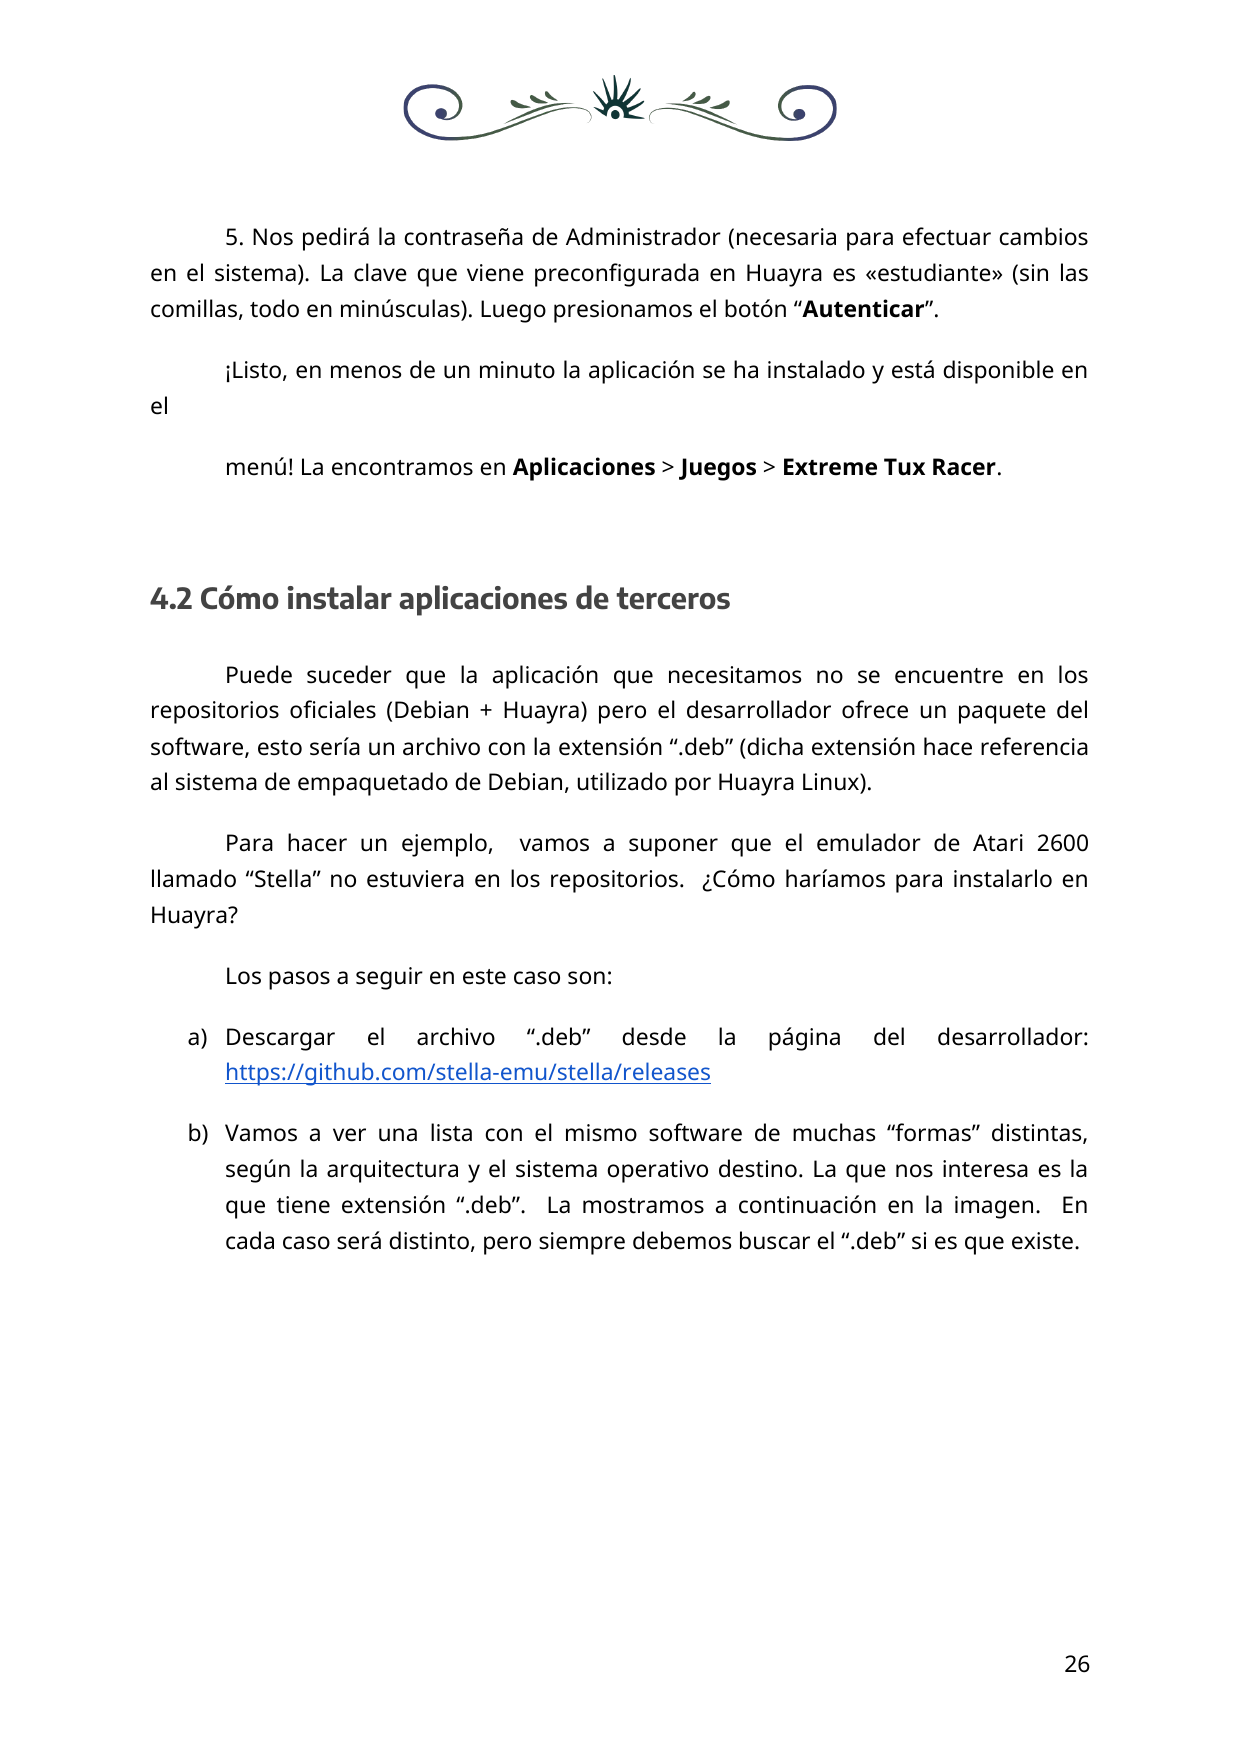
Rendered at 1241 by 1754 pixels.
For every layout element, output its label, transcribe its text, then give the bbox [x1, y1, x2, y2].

text Puede suceder que la aplicación que necesitamos no se encuentre en los repositorios oficiales (Debian + Huayra) pero el desarrollador ofrece un paquete del software, esto sería un archivo con la extensión “.deb” (dicha extensión hace referencia al sistema de empaquetado de Debian, utilizado por Huayra Linux). [150, 658, 1090, 798]
list Descargar el archivo “.deb” desde la página del desarrollador: https://github.com/stella-emu/stella/releases [187, 1020, 1090, 1088]
text ¡Listo, en menos de un minuto la aplicación se ha instalado y está disponible en el [150, 354, 1090, 421]
subtitle 4.2 Cómo instalar aplicaciones de terceros [150, 579, 1090, 616]
text Los pasos a seguir en este caso son: [150, 960, 1090, 991]
text menú! La encontramos en Aplicaciones > Juegos > Extreme Tux Racer. [150, 451, 1090, 482]
list Vamos a ver una lista con el mismo software de muchas “formas” distintas, según la arquitectura y el sistema operativo destino. La que nos interesa es la que tiene extensión “.deb”. La mostramos a continuación en la imagen. En cada caso será distinto, pero siempre debemos buscar el “.deb” si es que existe. [187, 1117, 1090, 1256]
picture [403, 75, 837, 141]
text 5. Nos pedirá la contraseña de Administrador (necesaria para efectuar cambios en el sistema). La clave que viene preconfigurada en Huayra es «estudiante» (sin las comillas, todo en minúsculas). Luego presionamos el botón “Autenticar”. [150, 221, 1090, 324]
text Para hacer un ejemplo, vamos a suponer que el emulador de Atari 2600 llamado “Stella” no estuviera en los repositorios. ¿Cómo haríamos para instalarlo en Huayra? [150, 827, 1090, 930]
